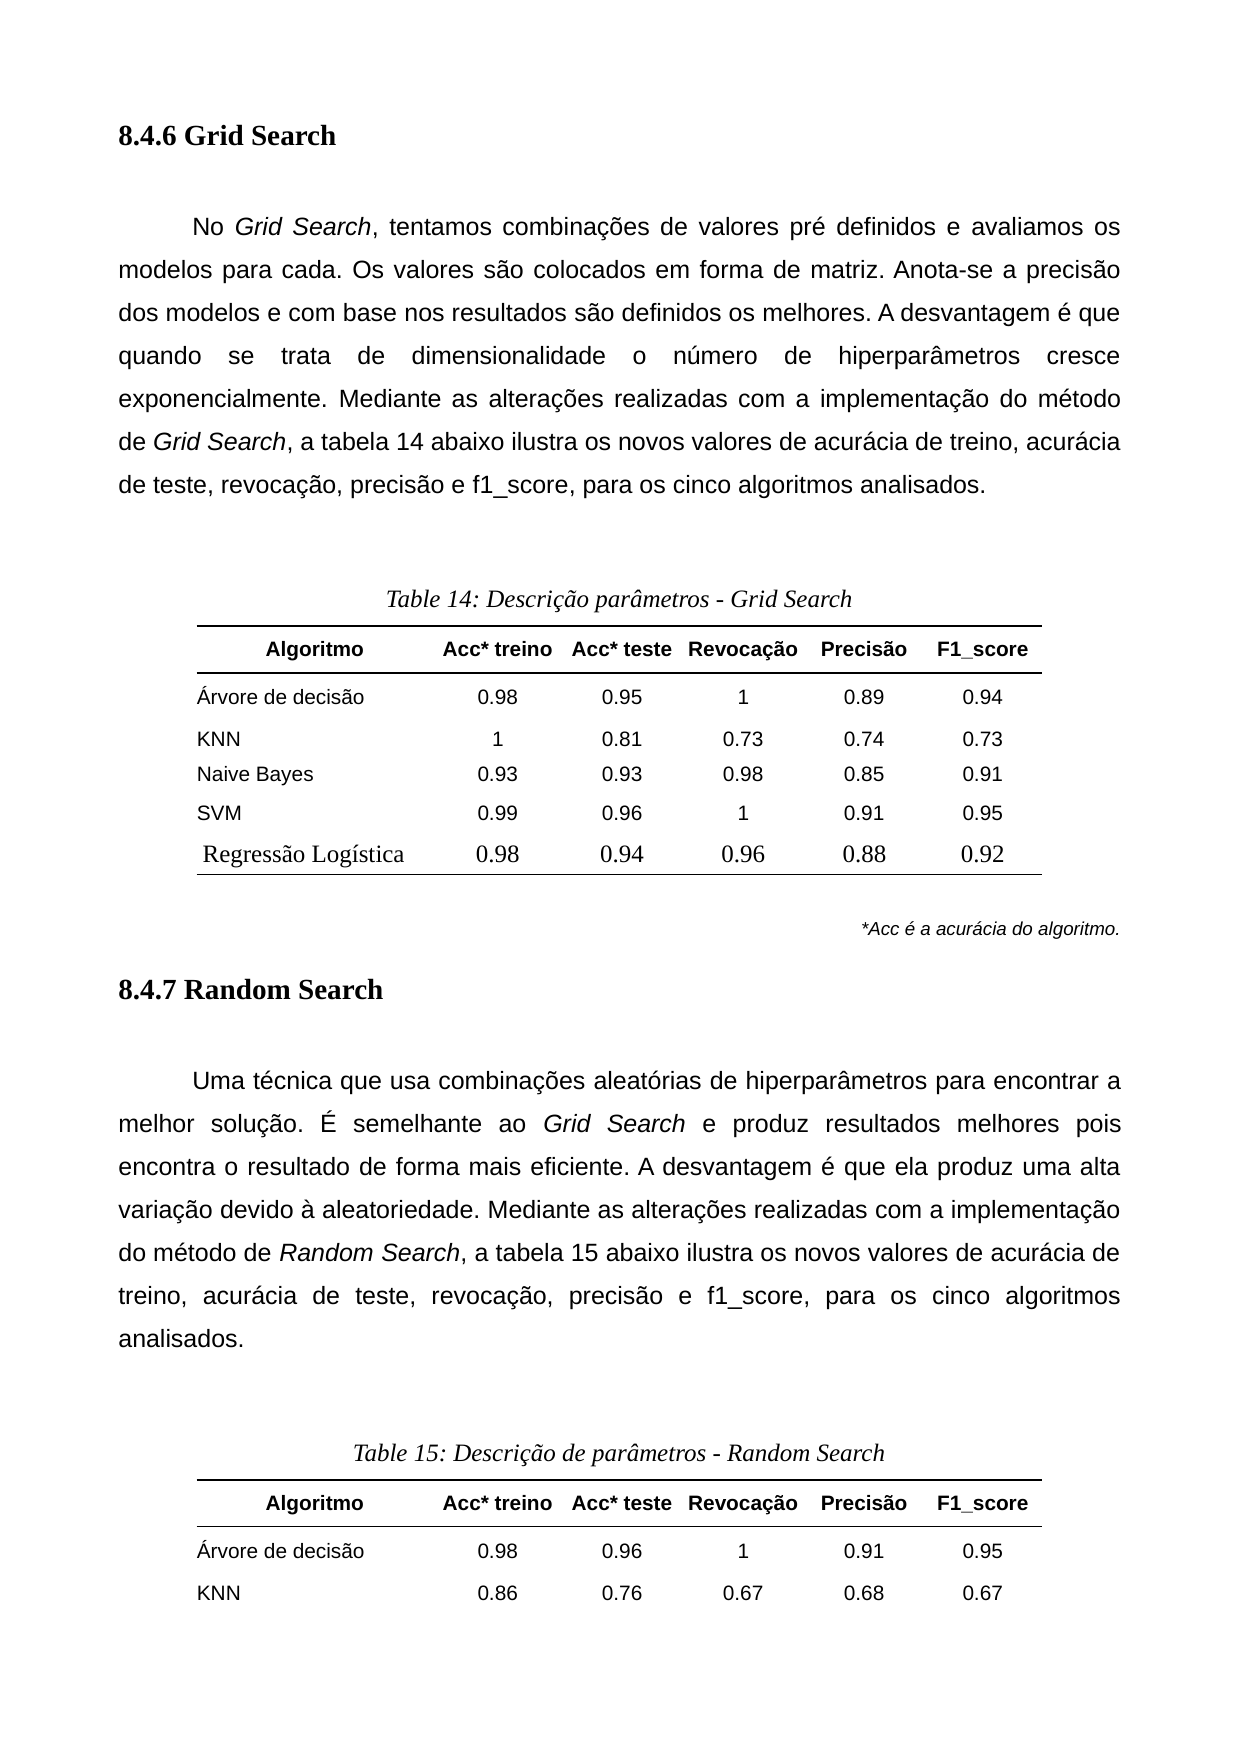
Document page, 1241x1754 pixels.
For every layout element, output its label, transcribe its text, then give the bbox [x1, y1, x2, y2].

table_header Algoritmo [197, 1481, 432, 1526]
table_header F1_score [923, 1481, 1042, 1526]
table_header Acc* teste [563, 1481, 681, 1526]
subtitle 8.4.6 Grid Search [118, 118, 1122, 152]
table_cell 0.73 [681, 720, 805, 757]
table_cell 0.74 [805, 720, 923, 757]
text Table 14: Descrição parâmetros - Grid Search [118, 584, 1122, 613]
table_cell Árvore de decisão [197, 1527, 432, 1574]
table_cell 0.68 [805, 1574, 923, 1611]
table_cell 0.93 [563, 757, 681, 792]
table_cell Regressão Logística [197, 834, 432, 874]
table_cell 0.92 [923, 834, 1042, 874]
table_cell 0.98 [433, 834, 563, 874]
text Uma técnica que usa combinações aleatórias de hiperparâmetros para encontrar a melhor solução. É semelhante ao Grid Search e produz resultados melhores pois encontra o resultado de forma mais eficiente. A desvantagem é que ela produz uma alta variação devido à aleatoriedade. Mediante as alterações realizadas com a implementação do método de Random Search, a tabela 15 abaixo ilustra os novos valores de acurácia de treino, acurácia de teste, revocação, precisão e f1_score, para os cinco algoritmos analisados. [118, 1066, 1122, 1353]
table_cell 0.91 [923, 757, 1042, 792]
table_header Acc* treino [433, 627, 563, 672]
table_cell 0.91 [805, 1527, 923, 1574]
table_cell 0.96 [681, 834, 805, 874]
table_cell 0.96 [563, 792, 681, 833]
text Table 15: Descrição de parâmetros - Random Search [118, 1438, 1122, 1466]
table_cell 0.81 [563, 720, 681, 757]
table_cell 0.94 [563, 834, 681, 874]
subtitle 8.4.7 Random Search [118, 972, 1122, 1006]
table_cell 0.91 [805, 792, 923, 833]
table_cell KNN [197, 1574, 432, 1611]
table_cell 1 [433, 720, 563, 757]
table_header Precisão [805, 627, 923, 672]
table_header Algoritmo [197, 627, 432, 672]
table_cell 0.98 [433, 674, 563, 720]
table_cell 0.95 [923, 1527, 1042, 1574]
table_cell 0.76 [563, 1574, 681, 1611]
table_cell 0.73 [923, 720, 1042, 757]
table_cell 0.95 [563, 674, 681, 720]
table_header Revocação [681, 1481, 805, 1526]
text No Grid Search, tentamos combinações de valores pré definidos e avaliamos os modelos para cada. Os valores são colocados em forma de matriz. Anota-se a precisão dos modelos e com base nos resultados são definidos os melhores. A desvantagem é que quando se trata de dimensionalidade o número de hiperparâmetros cresce exponencialmente. Mediante as alterações realizadas com a implementação do método de Grid Search, a tabela 14 abaixo ilustra os novos valores de acurácia de treino, acurácia de teste, revocação, precisão e f1_score, para os cinco algoritmos analisados. [118, 212, 1122, 499]
table_cell 1 [681, 1527, 805, 1574]
table_header Acc* teste [563, 627, 681, 672]
table_cell 0.67 [681, 1574, 805, 1611]
table_header Acc* treino [433, 1481, 563, 1526]
table_cell Naive Bayes [197, 757, 432, 792]
table_cell KNN [197, 720, 432, 757]
table_cell 0.98 [681, 757, 805, 792]
table_cell 0.99 [433, 792, 563, 833]
table_cell 0.67 [923, 1574, 1042, 1611]
table_cell 0.86 [433, 1574, 563, 1611]
table_cell 0.88 [805, 834, 923, 874]
table_cell 0.93 [433, 757, 563, 792]
table_header Precisão [805, 1481, 923, 1526]
table_header Revocação [681, 627, 805, 672]
table_header F1_score [923, 627, 1042, 672]
table_cell 0.94 [923, 674, 1042, 720]
table_cell 0.85 [805, 757, 923, 792]
table_cell Árvore de decisão [197, 674, 432, 720]
table_cell 1 [681, 792, 805, 833]
table_cell SVM [197, 792, 432, 833]
table_cell 1 [681, 674, 805, 720]
table_cell 0.96 [563, 1527, 681, 1574]
table_cell 0.98 [433, 1527, 563, 1574]
text *Acc é a acurácia do algoritmo. [118, 918, 1122, 939]
table_cell 0.95 [923, 792, 1042, 833]
table_cell 0.89 [805, 674, 923, 720]
